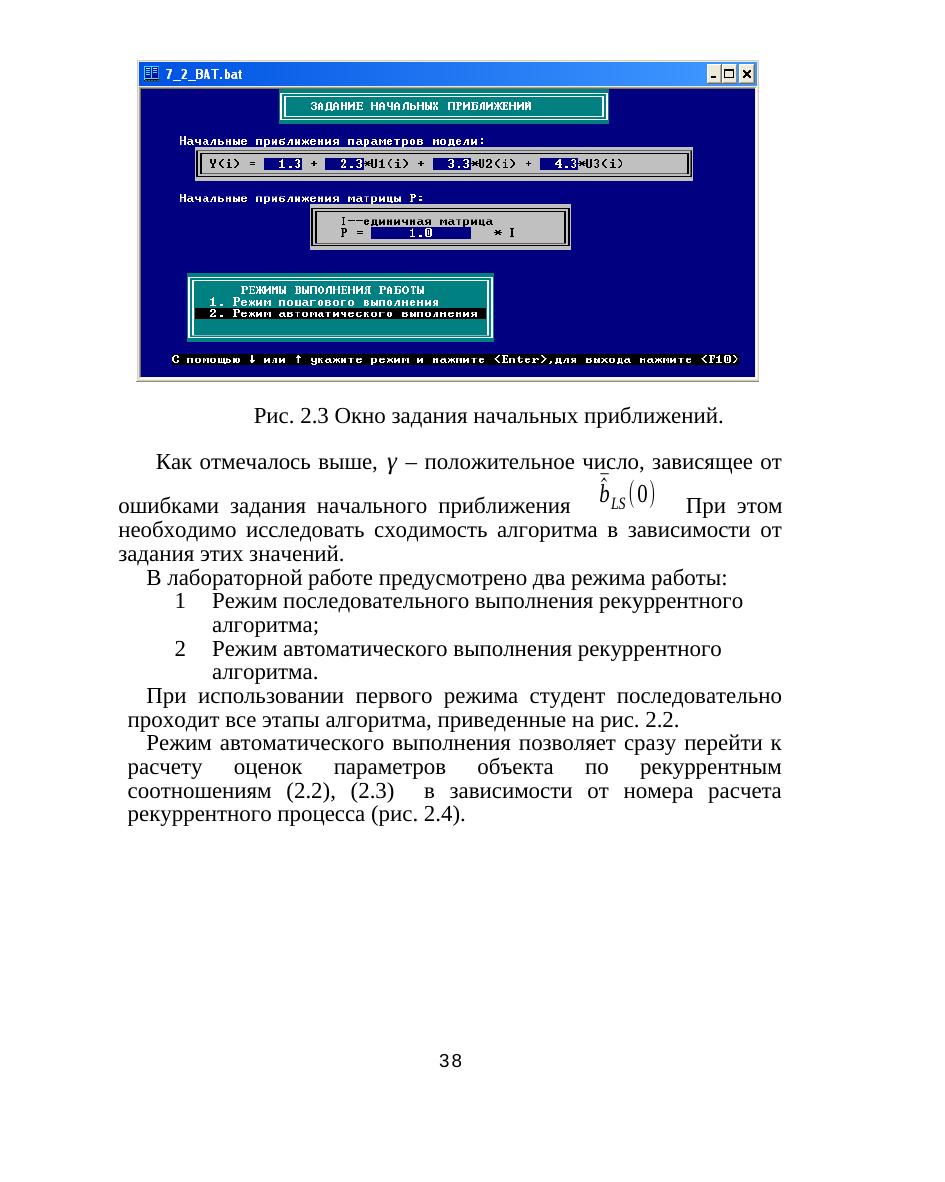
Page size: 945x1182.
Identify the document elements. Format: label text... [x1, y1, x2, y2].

text Режим автоматического выполнения позволяет сразу перейти к расчету оценок параметров объекта по рекуррентным соотношениям (2.2), (2.3) в зависимости от номера расчета рекуррентного процесса (рис. 2.4). [127, 732, 783, 827]
text При использовании первого режима студент последовательно проходит все этапы алгоритма, приведенные на рис. 2.2. [127, 684, 783, 732]
text В лабораторной работе предусмотрено два режима работы: [118, 566, 783, 590]
text Рис. 2.3 Окно задания начальных приближений. [118, 403, 783, 429]
list Режим автоматического выполнения рекуррентного алгоритма. [174, 637, 783, 684]
text Как отмечалось выше, – положительное число, зависящее от ошибками задания начального приближения При этом необходимо исследовать сходимость алгоритма в зависимости от задания этих значений. [118, 450, 783, 566]
list Режим последовательного выполнения рекуррентного алгоритма; [174, 590, 783, 637]
picture [135, 59, 759, 382]
